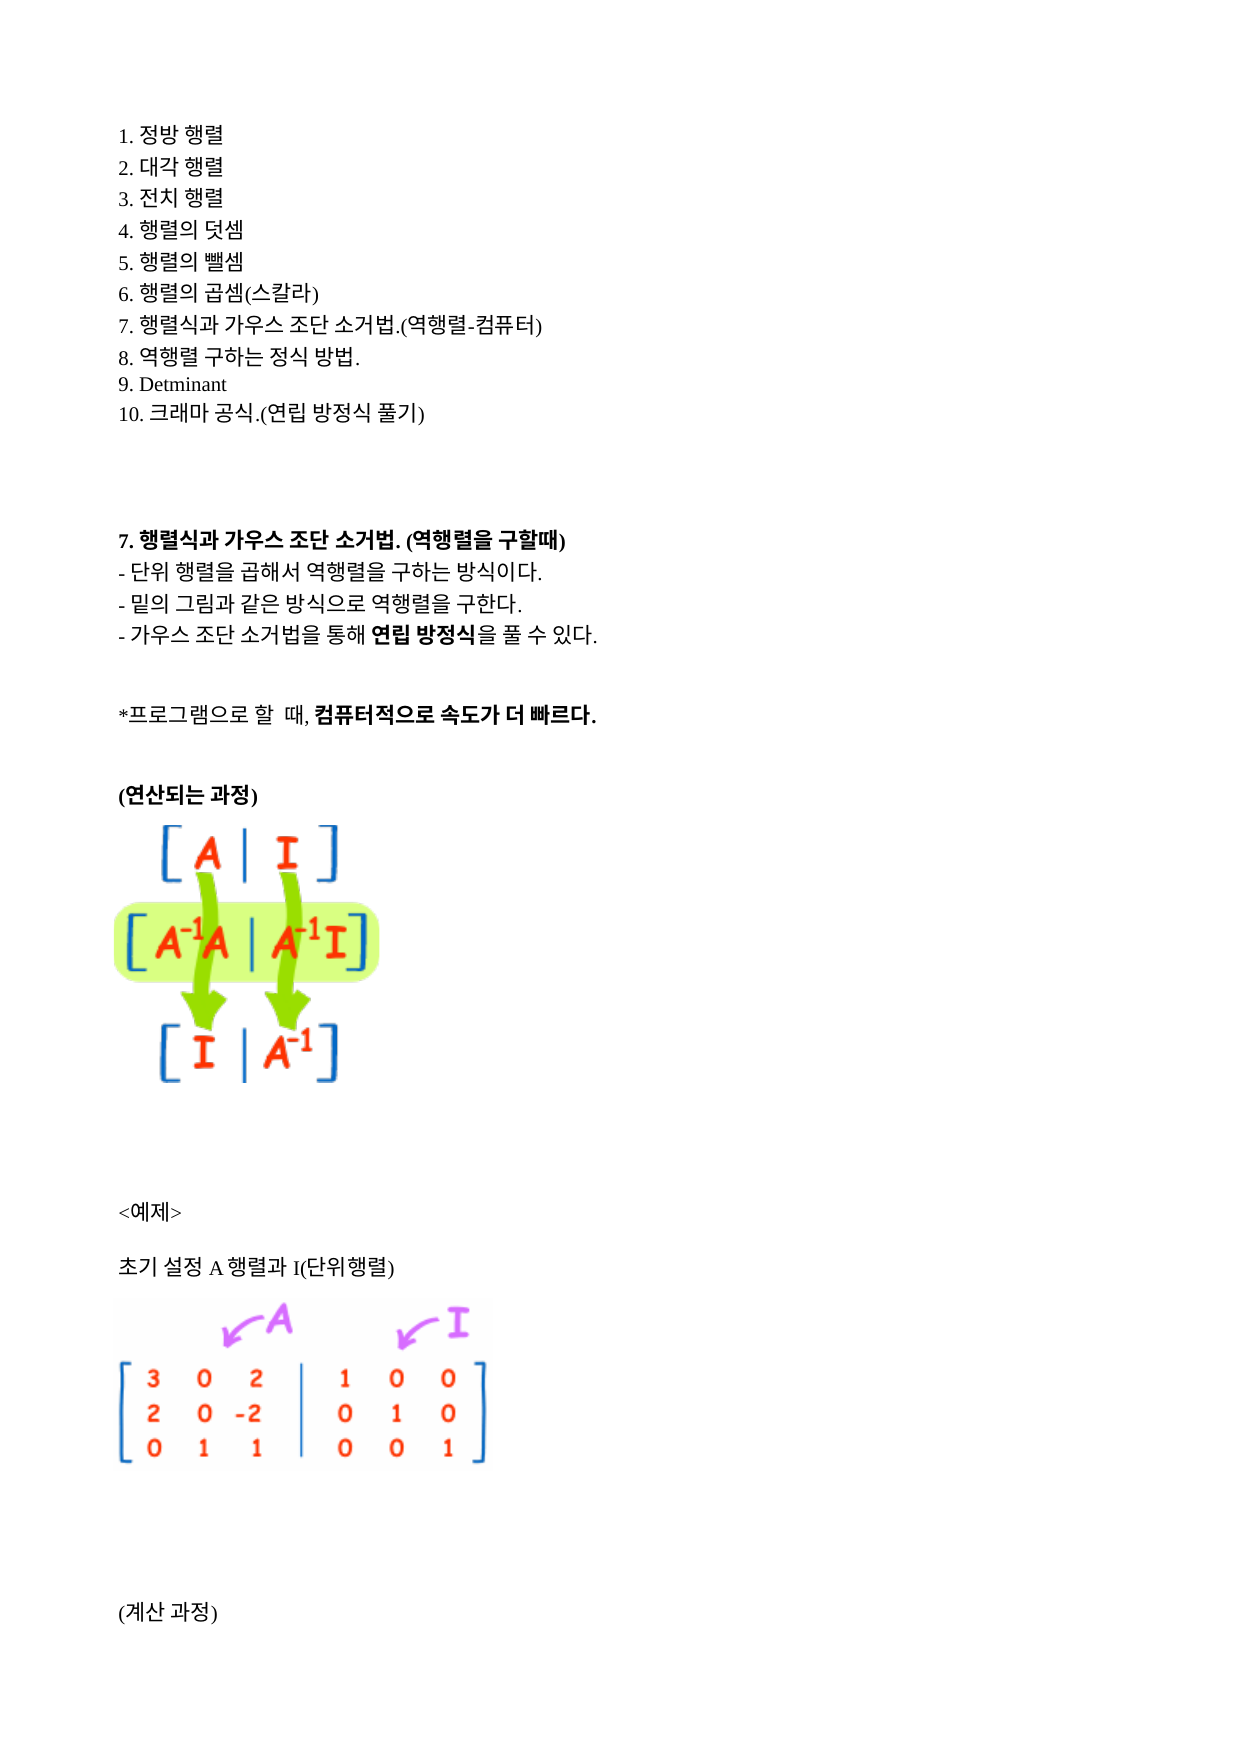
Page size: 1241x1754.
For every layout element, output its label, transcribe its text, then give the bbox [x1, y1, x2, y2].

text - 단위 행렬을 곱해서 역행렬을 구하는 방식이다. [118, 555, 1122, 587]
text 2. 대각 행렬 [118, 150, 1122, 181]
text 8. 역행렬 구하는 정식 방법. [118, 340, 1122, 371]
text 7. 행렬식과 가우스 조단 소거법. (역행렬을 구할때) [118, 523, 1122, 555]
picture [113, 1298, 493, 1471]
text 5. 행렬의 뺄셈 [118, 245, 1122, 276]
text 4. 행렬의 덧셈 [118, 213, 1122, 245]
text - 가우스 조단 소거법을 통해 연립 방정식을 풀 수 있다. [118, 618, 1122, 650]
text <예제> [118, 1195, 1122, 1226]
text 1. 정방 행렬 [118, 118, 1122, 150]
text - 밑의 그림과 같은 방식으로 역행렬을 구한다. [118, 587, 1122, 618]
text 9. Detminant [118, 371, 1122, 396]
picture [113, 825, 380, 1083]
text 초기 설정 A 행렬과 I(단위행렬) [118, 1250, 1122, 1282]
text 10. 크래마 공식.(연립 방정식 풀기) [118, 396, 1122, 427]
text 6. 행렬의 곱셈(스칼라) [118, 276, 1122, 308]
text (계산 과정) [118, 1595, 1122, 1627]
text 3. 전치 행렬 [118, 181, 1122, 213]
text (연산되는 과정) [118, 778, 1122, 810]
text 7. 행렬식과 가우스 조단 소거법.(역행렬-컴퓨터) [118, 308, 1122, 340]
text *프로그램으로 할 때, 컴퓨터적으로 속도가 더 빠르다. [118, 698, 1122, 730]
